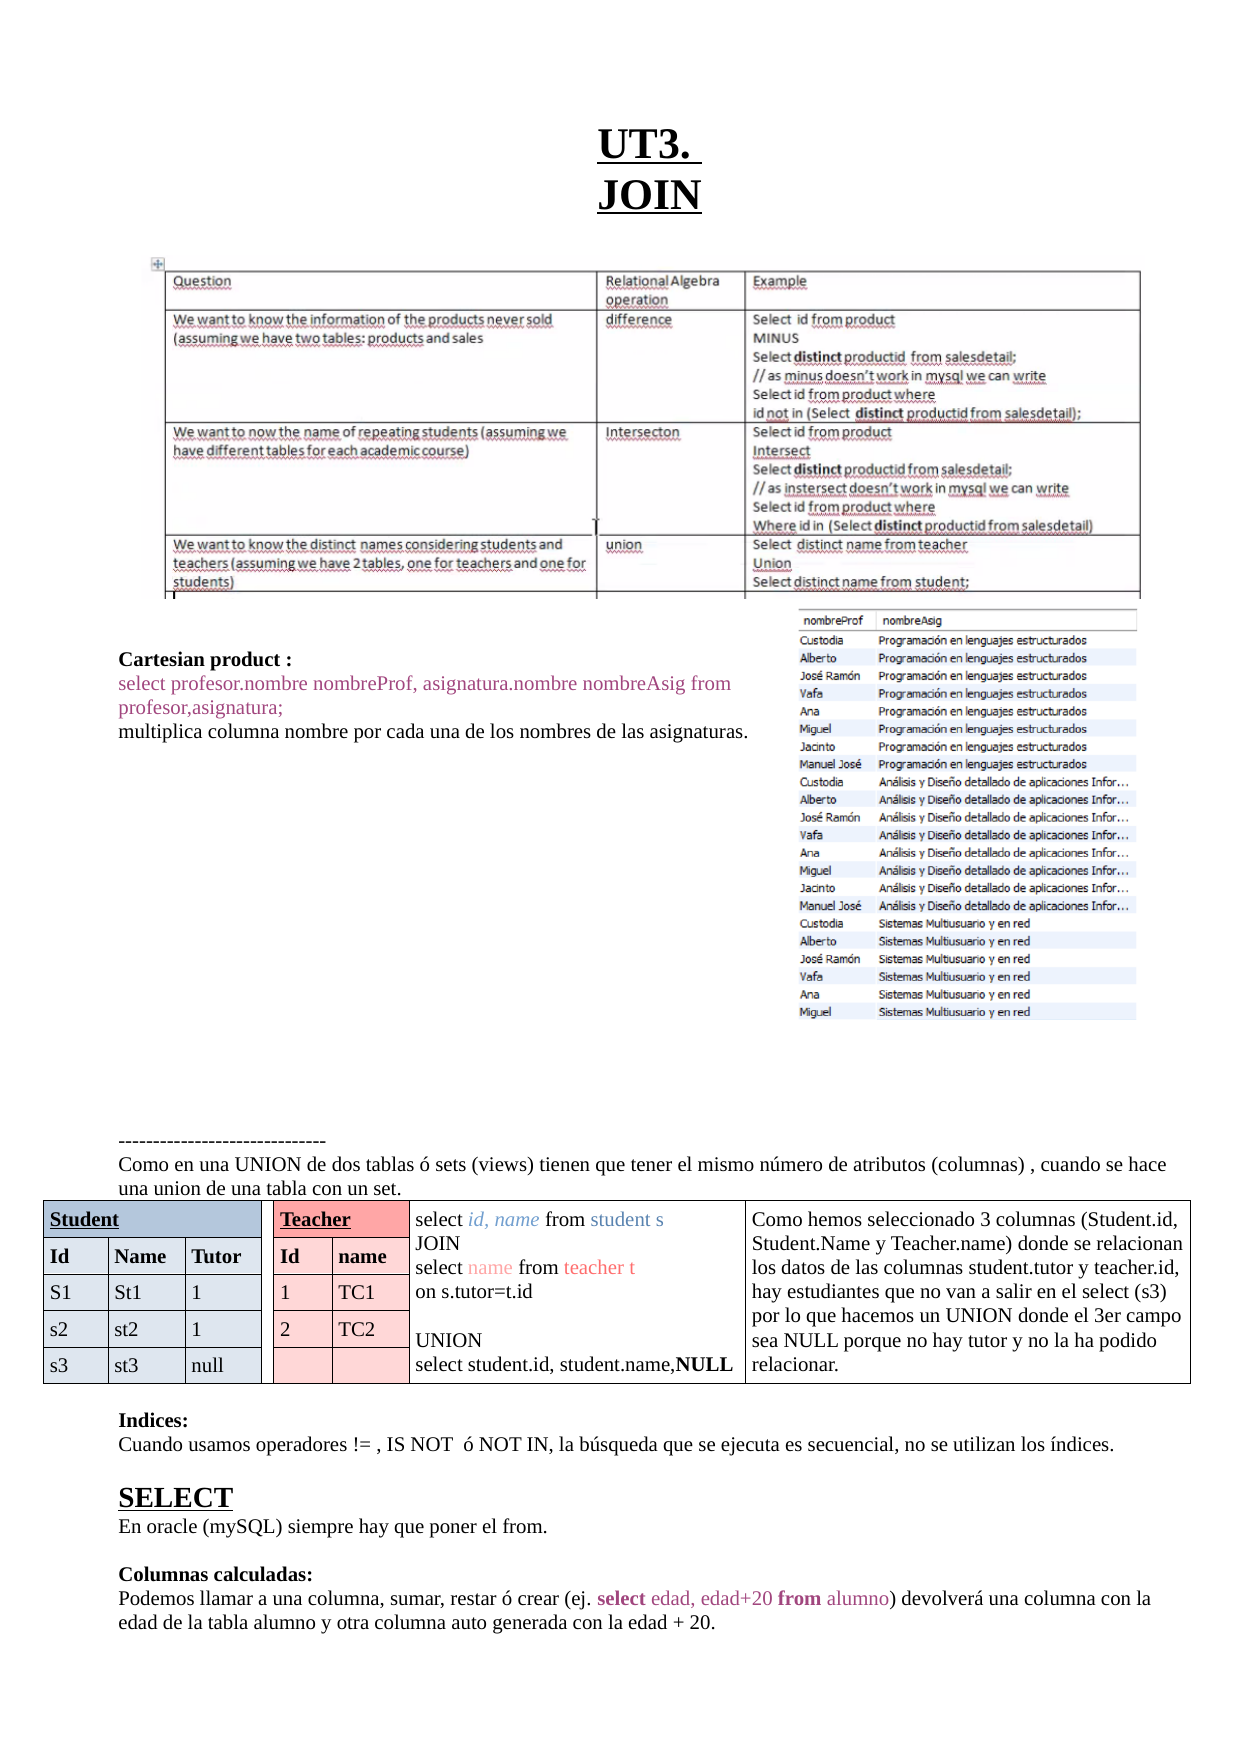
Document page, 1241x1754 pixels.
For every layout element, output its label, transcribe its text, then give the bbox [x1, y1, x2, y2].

table_cell 1 [186, 1275, 261, 1310]
picture [798, 608, 1138, 1020]
table_cell Tutor [186, 1238, 261, 1273]
text select profesor.nombre nombreProf, asignatura.nombre nombreAsig from profesor,asignatura; [118, 671, 798, 719]
text JOIN [118, 168, 1181, 219]
table_cell TC2 [333, 1311, 409, 1347]
picture [141, 255, 1145, 599]
table_header Como hemos seleccionado 3 columnas (Student.id, Student.Name y Teacher.name) donde se relacionan los datos de las columnas student.tutor y teacher.id, hay estudiantes que no van a salir en el select (s3) por lo que hacemos un UNION donde el 3er campo sea NULL porque no hay tutor y no la ha podido relacionar. [746, 1201, 1190, 1383]
table_cell st3 [109, 1348, 185, 1383]
text Cartesian product : [118, 647, 798, 671]
text [1138, 671, 1181, 719]
text UT3. [118, 118, 1181, 168]
table_header select id, name from student s JOIN select name from teacher t on s.tutor=t.id UNION select student.id, student.name,NULL [410, 1201, 745, 1383]
table_cell s3 [44, 1348, 108, 1383]
text ------------------------------ [118, 1128, 1181, 1152]
text Como en una UNION de dos tablas ó sets (views) tienen que tener el mismo número de atributos (columnas) , cuando se hace una union de una tabla con un set. [118, 1152, 1181, 1200]
table_cell 1 [274, 1275, 332, 1310]
text Podemos llamar a una columna, sumar, restar ó crear (ej. select edad, edad+20 from alumno) devolverá una columna con la edad de la tabla alumno y otra columna auto generada con la edad + 20. [118, 1586, 1181, 1634]
text Columnas calculadas: [118, 1562, 1181, 1586]
table_cell s2 [44, 1311, 108, 1347]
table_cell [274, 1348, 332, 1383]
table_header [262, 1201, 273, 1383]
table_header Teacher [274, 1201, 409, 1237]
table_cell null [186, 1348, 261, 1383]
text Cuando usamos operadores != , IS NOT ó NOT IN, la búsqueda que se ejecuta es secuencial, no se utilizan los índices. [118, 1432, 1181, 1456]
table_cell 2 [274, 1311, 332, 1347]
text multiplica columna nombre por cada una de los nombres de las asignaturas. [118, 719, 798, 743]
table_cell Id [44, 1238, 108, 1273]
table_cell S1 [44, 1275, 108, 1310]
text [1138, 647, 1181, 671]
table_cell Id [274, 1238, 332, 1273]
text SELECT [118, 1481, 1181, 1514]
table_cell st2 [109, 1311, 185, 1347]
text Indices: [118, 1408, 1181, 1432]
table_cell Name [109, 1238, 185, 1273]
table_cell TC1 [333, 1275, 409, 1310]
text En oracle (mySQL) siempre hay que poner el from. [118, 1514, 1181, 1538]
table_header Student [44, 1201, 261, 1237]
table_cell name [333, 1238, 409, 1273]
table_cell St1 [109, 1275, 185, 1310]
table_cell [333, 1348, 409, 1383]
table_cell 1 [186, 1311, 261, 1347]
